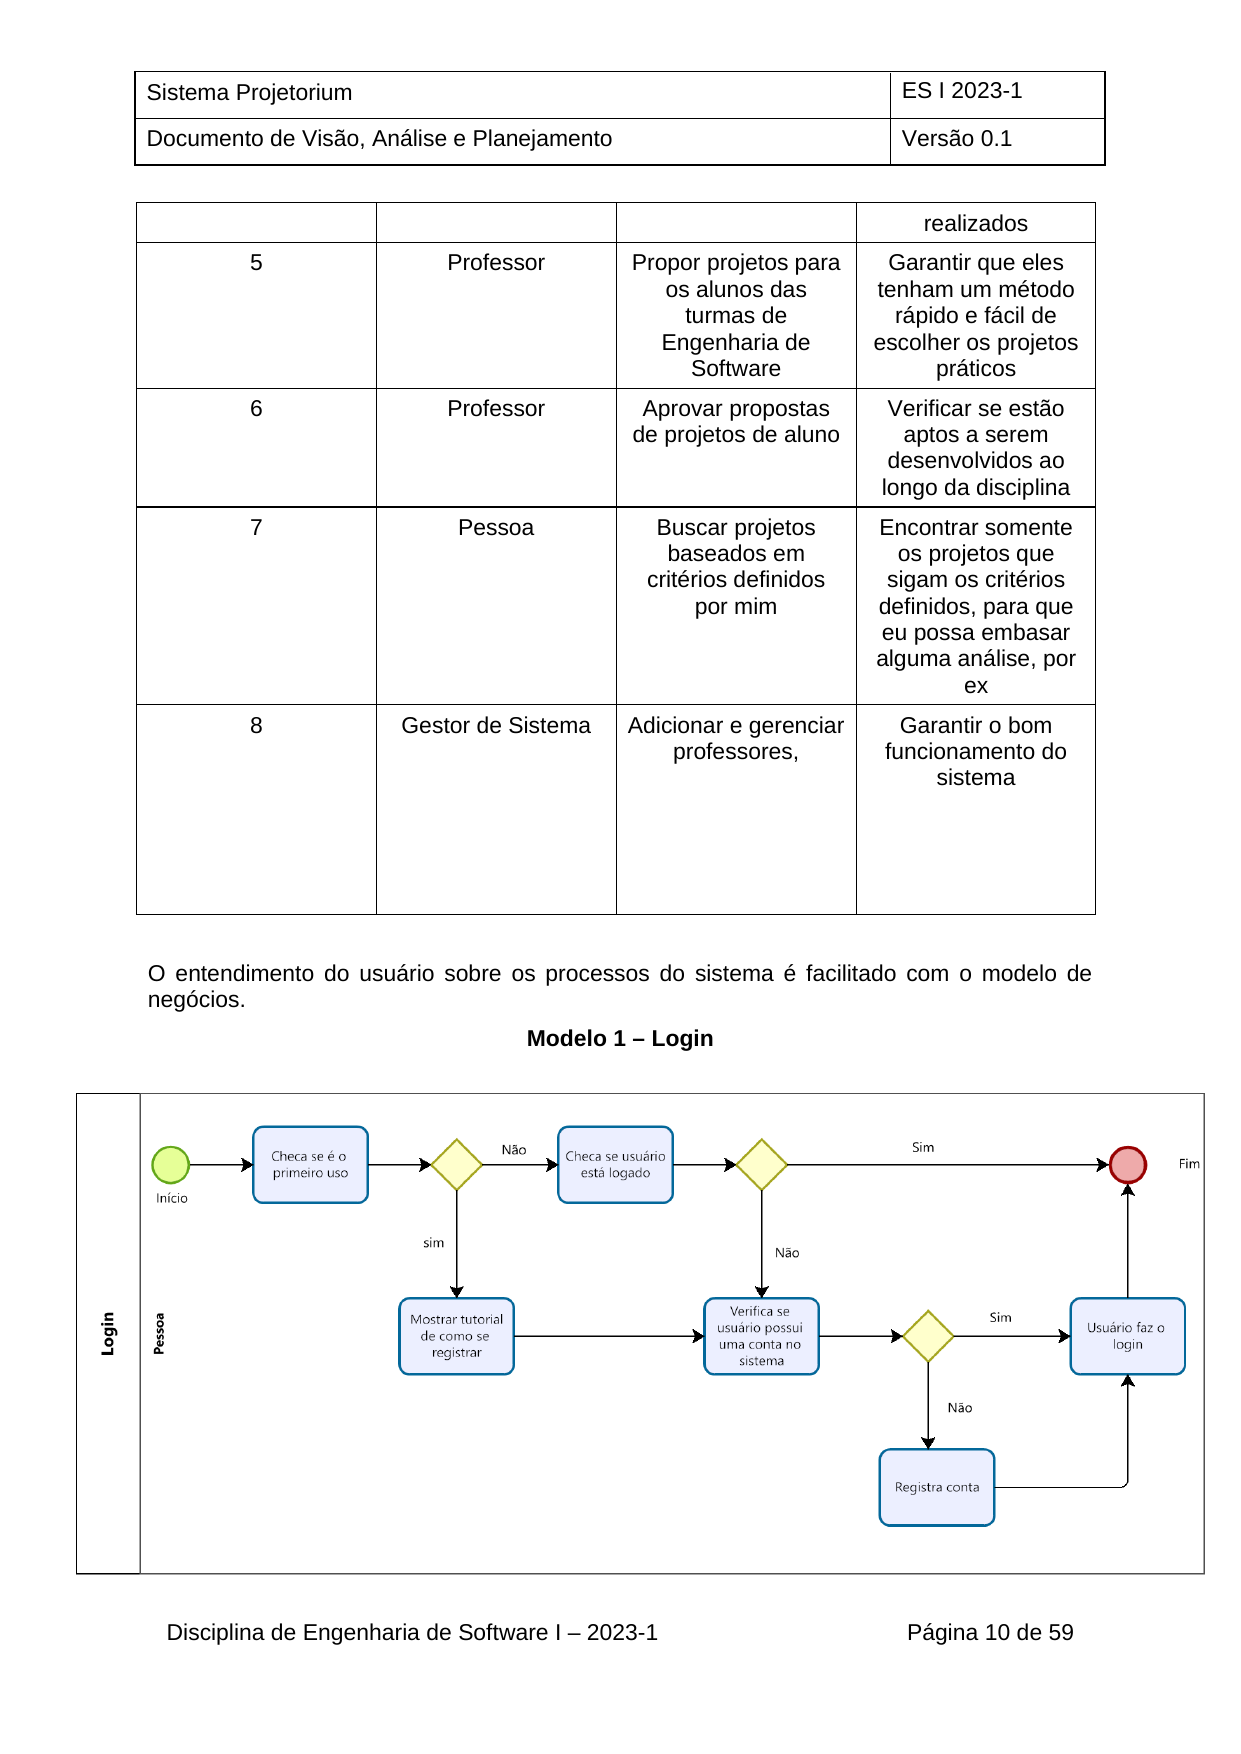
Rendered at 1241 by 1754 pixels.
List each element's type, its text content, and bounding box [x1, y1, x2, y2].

table_cell Aprovar propostas de projetos de aluno [617, 389, 856, 506]
table_cell Gestor de Sistema [377, 705, 616, 913]
table_cell realizados [857, 203, 1095, 242]
table_cell 7 [137, 508, 376, 704]
table_cell 5 [137, 243, 376, 387]
table_cell Professor [377, 243, 616, 387]
table_cell [137, 203, 376, 242]
table_cell Pessoa [377, 508, 616, 704]
table_cell Adicionar e gerenciar professores, [617, 705, 856, 913]
table_cell 8 [137, 705, 376, 913]
picture [57, 1073, 1223, 1592]
table_cell Verificar se estão aptos a serem desenvolvidos ao longo da disciplina [857, 389, 1095, 506]
table_cell 6 [137, 389, 376, 506]
table_cell Propor projetos para os alunos das turmas de Engenharia de Software [617, 243, 856, 387]
table_cell Professor [377, 389, 616, 506]
table_cell Garantir que eles tenham um método rápido e fácil de escolher os projetos práticos [857, 243, 1095, 387]
table_cell [377, 203, 616, 242]
table_cell Buscar projetos baseados em critérios definidos por mim [617, 508, 856, 704]
text O entendimento do usuário sobre os processos do sistema é facilitado com o modelo de negócios. [148, 960, 1092, 1012]
table_cell Encontrar somente os projetos que sigam os critérios definidos, para que eu possa embasar alguma análise, por ex [857, 508, 1095, 704]
table_cell Garantir o bom funcionamento do sistema [857, 705, 1095, 913]
table_cell [617, 203, 856, 242]
text Modelo 1 – Login [148, 1025, 1092, 1051]
